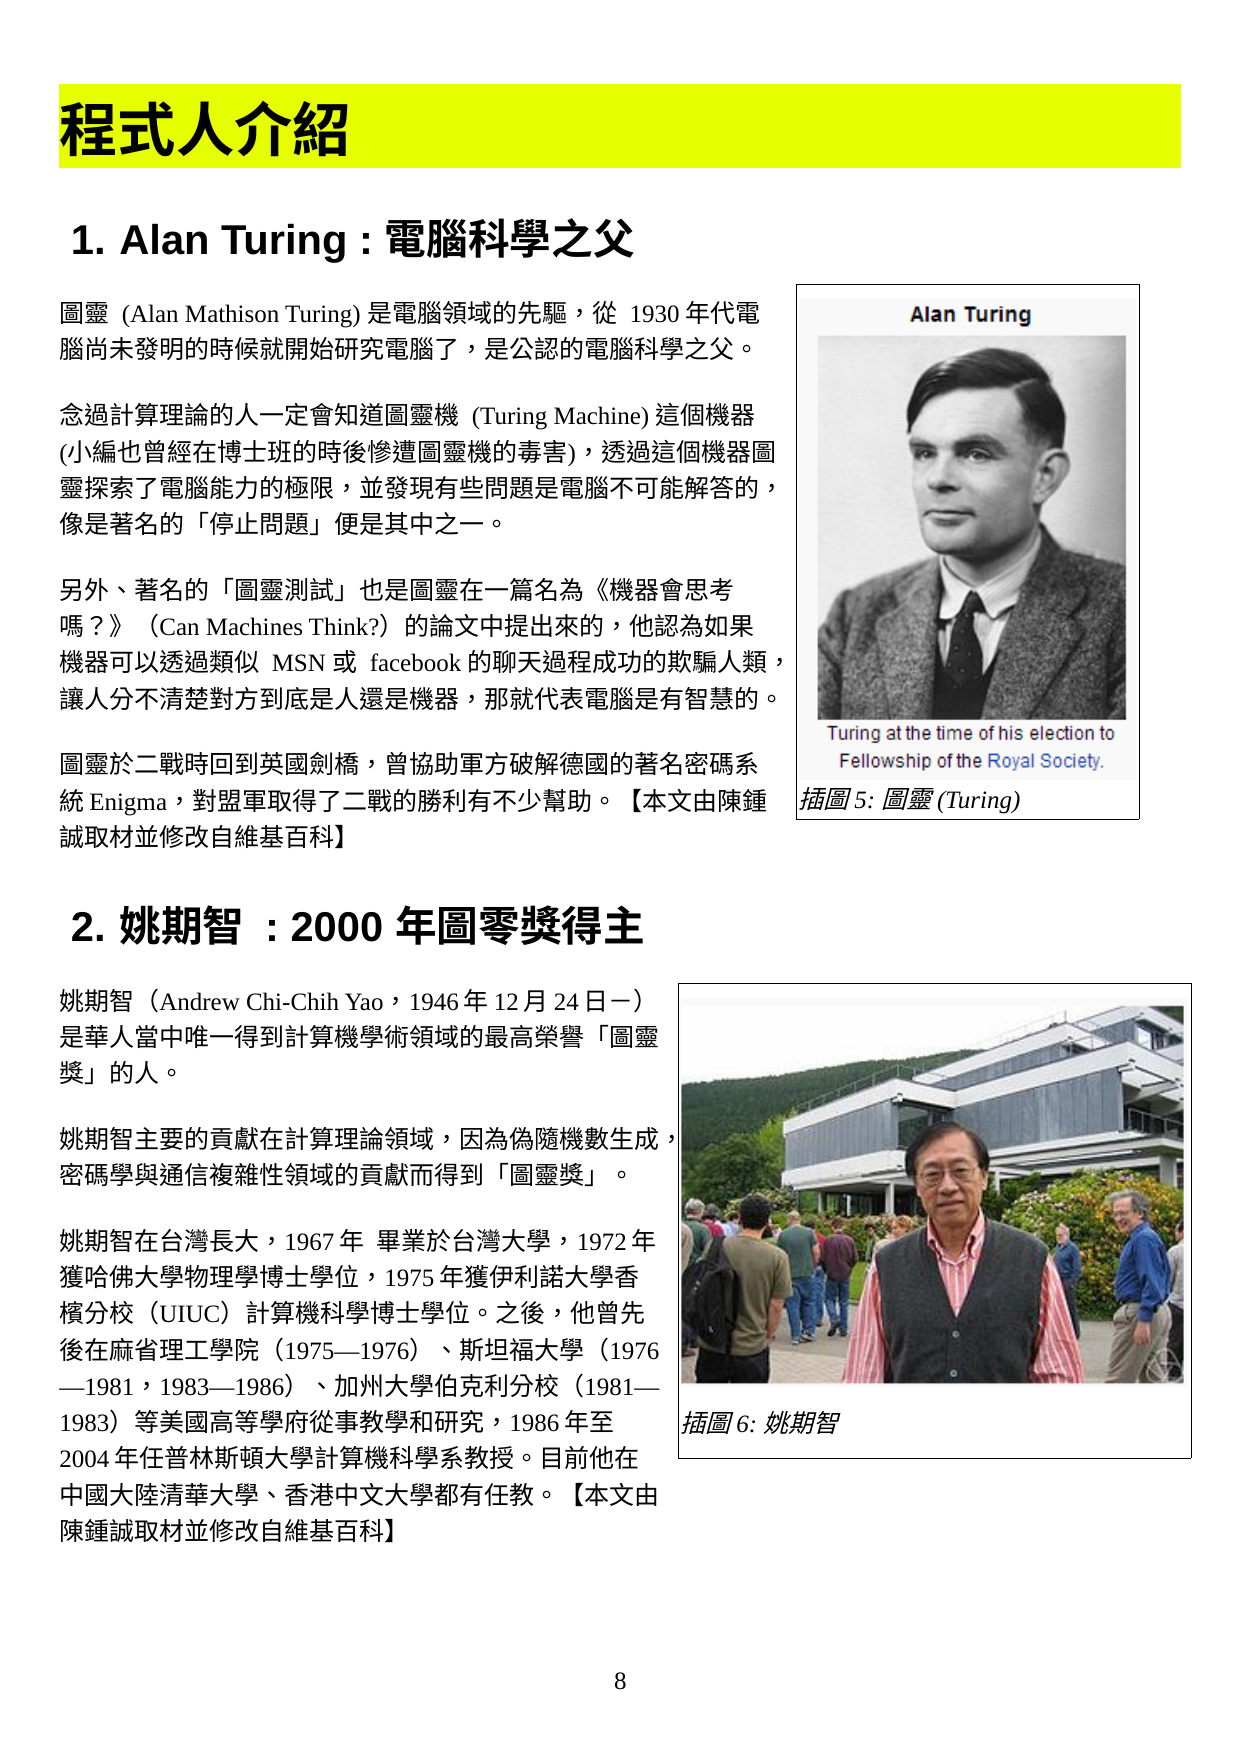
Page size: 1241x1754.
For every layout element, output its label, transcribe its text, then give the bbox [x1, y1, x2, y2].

text [1140, 570, 1181, 715]
text [1140, 396, 1181, 541]
text 插圖 5: 圖靈 (Turing) [798, 780, 1136, 816]
text 插圖 6: 姚期智 [680, 1387, 1188, 1440]
text 姚期智（Andrew Chi-Chih Yao，1946年12月24日－）是華人當中唯一得到計算機學術領域的最高榮譽「圖靈獎」的人。 [679, 984, 1191, 1458]
text 圖靈 (Alan Mathison Turing) 是電腦領域的先驅，從 1930 年代電腦尚未發明的時候就開始研究電腦了，是公認的電腦科學之父。 [59, 294, 796, 366]
subtitle 姚期智 : 2000 年圖零獎得主 [59, 893, 1181, 954]
text 姚期智在台灣長大，1967年 畢業於台灣大學，1972年獲哈佛大學物理學博士學位，1975年獲伊利諾大學香檳分校（UIUC）計算機科學博士學位。之後，他曾先後在麻省理工學院（1975—1976）、斯坦福大學（1976—1981，1983—1986）、加州大學伯克利分校（1981—1983）等美國高等學府從事教學和研究，1986年至2004年任普林斯頓大學計算機科學系教授。目前他在中國大陸清華大學、香港中文大學都有任教。【本文由陳鍾誠取材並修改自維基百科】 [59, 1221, 1181, 1548]
text [797, 285, 1139, 819]
text 姚期智（Andrew Chi-Chih Yao，1946年12月24日－）是華人當中唯一得到計算機學術領域的最高榮譽「圖靈獎」的人。 [59, 981, 1181, 1458]
subtitle 程式人介紹 [59, 84, 1181, 168]
text 另外、著名的「圖靈測試」也是圖靈在一篇名為《機器會思考嗎？》（Can Machines Think?）的論文中提出來的，他認為如果機器可以透過類似 MSN 或 facebook 的聊天過程成功的欺騙人類，讓人分不清楚對方到底是人還是機器，那就代表電腦是有智慧的。 [59, 570, 796, 715]
text 姚期智主要的貢獻在計算理論領域，因為偽隨機數生成，密碼學與通信複雜性領域的貢獻而得到「圖靈獎」。 [59, 1119, 677, 1192]
picture [680, 998, 1188, 1387]
subtitle Alan Turing : 電腦科學之父 [59, 206, 1181, 266]
text [1140, 294, 1181, 366]
picture [798, 299, 1137, 780]
text 念過計算理論的人一定會知道圖靈機 (Turing Machine) 這個機器 (小編也曾經在博士班的時後慘遭圖靈機的毒害)，透過這個機器圖靈探索了電腦能力的極限，並發現有些問題是電腦不可能解答的，像是著名的「停止問題」便是其中之一。 [59, 396, 796, 541]
text 圖靈於二戰時回到英國劍橋，曾協助軍方破解德國的著名密碼系統Enigma，對盟軍取得了二戰的勝利有不少幫助。【本文由陳鍾誠取材並修改自維基百科】 [59, 745, 1181, 854]
